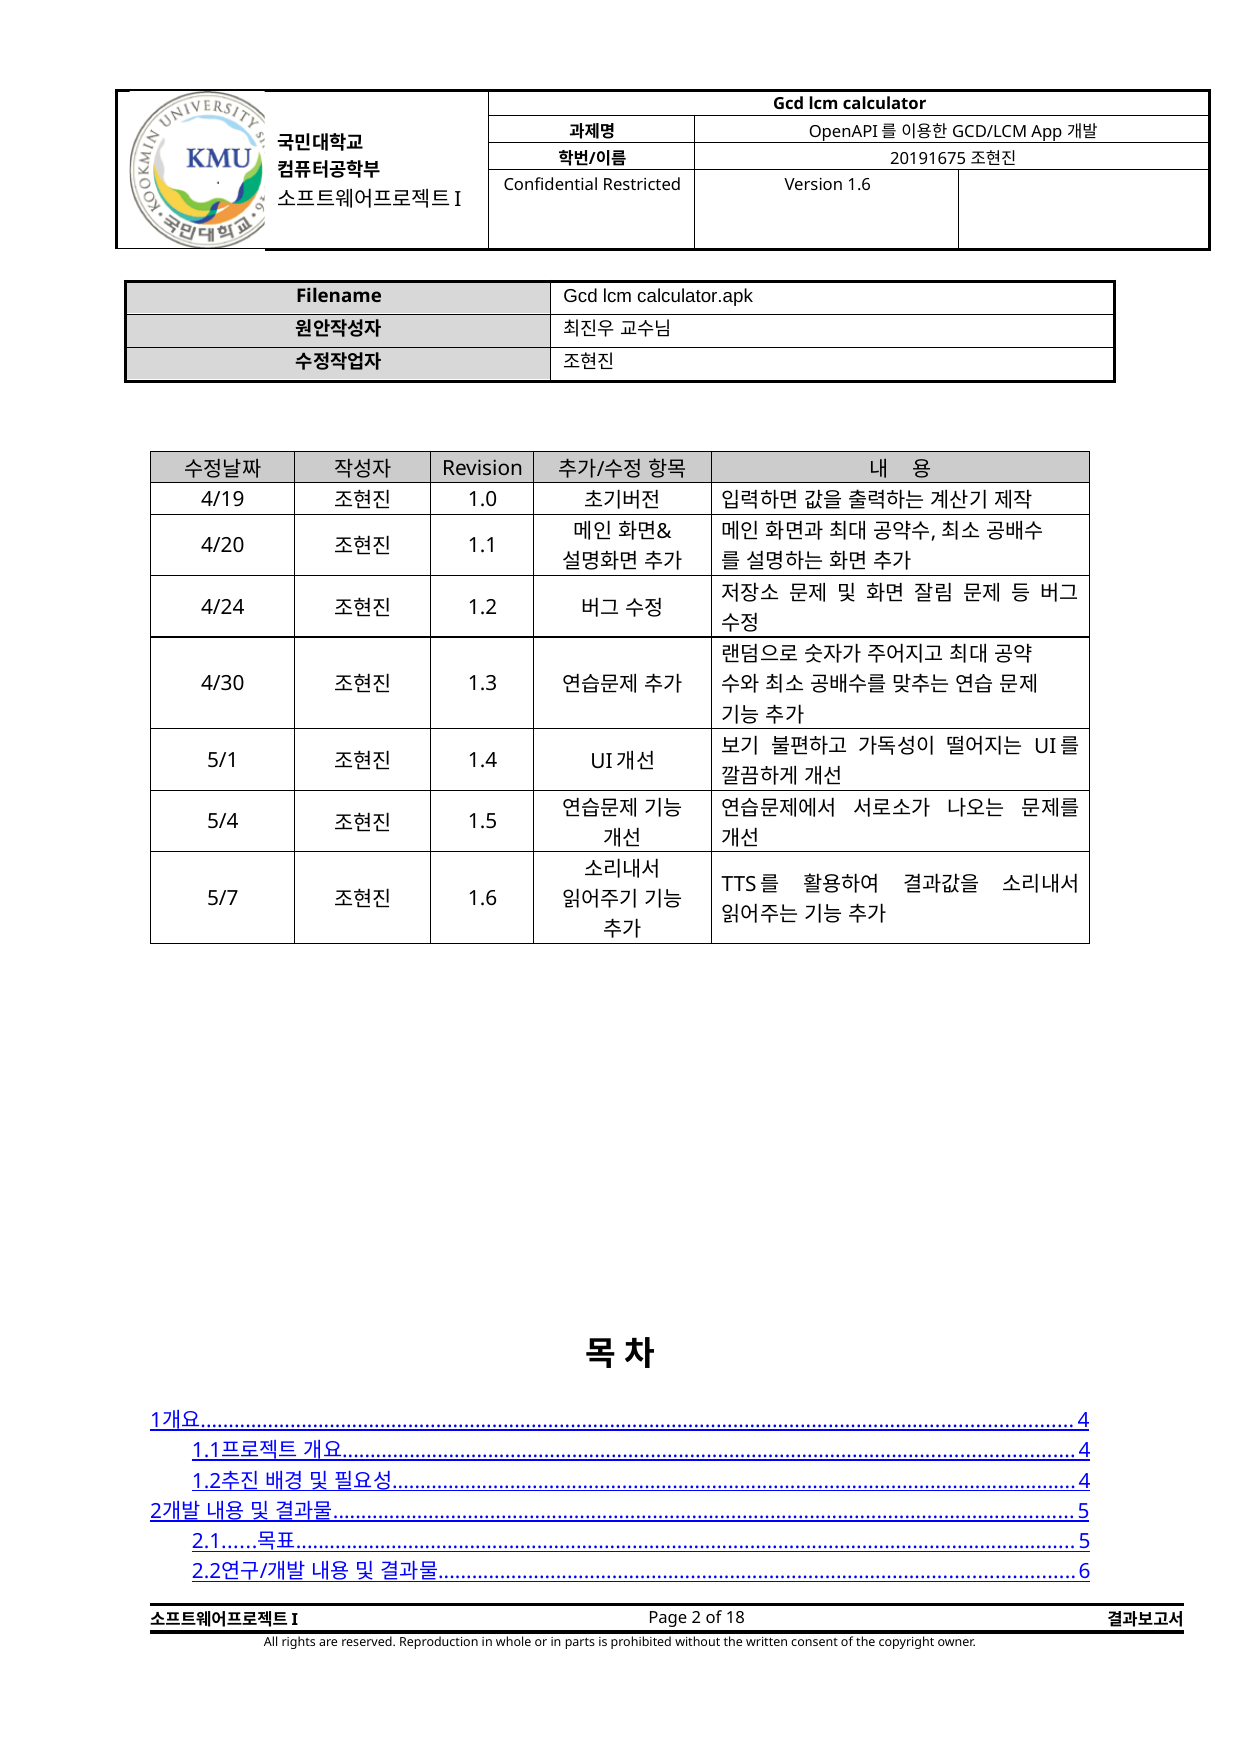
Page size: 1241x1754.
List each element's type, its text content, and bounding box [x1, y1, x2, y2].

table_cell 연습문제 추가 [534, 638, 711, 728]
table_cell 연습문제 기능 개선 [534, 791, 711, 851]
table_cell 조현진 [551, 348, 1113, 379]
table_header Revision [431, 452, 533, 482]
text 1.2 추진 배경 및 필요성 4 [192, 1464, 1090, 1490]
table_cell 조현진 [295, 483, 430, 513]
table_cell 5/7 [151, 852, 294, 943]
table_cell 입력하면 값을 출력하는 계산기 제작 [712, 483, 1089, 513]
table_header 작성자 [295, 452, 430, 482]
table_cell 소리내서 읽어주기 기능 추가 [534, 852, 711, 943]
text 1 개요 4 [150, 1403, 1090, 1433]
table_cell 랜덤으로 숫자가 주어지고 최대 공약 수와 최소 공배수를 맞추는 연습 문제 기능 추가 [712, 638, 1089, 728]
table_cell UI개선 [534, 729, 711, 790]
table_cell 4/20 [151, 515, 294, 575]
table_cell 조현진 [295, 791, 430, 851]
table_cell 저장소 문제 및 화면 잘림 문제 등 버그 수정 [712, 576, 1089, 636]
table_header 내 용 [712, 452, 1089, 482]
table_cell 5/4 [151, 791, 294, 851]
table_cell 메인 화면&설명화면 추가 [534, 515, 711, 575]
table_cell 1.6 [431, 852, 533, 943]
table_cell 연습문제에서 서로소가 나오는 문제를 개선 [712, 791, 1089, 851]
table_cell 1.4 [431, 729, 533, 790]
table_cell 초기버전 [534, 483, 711, 513]
table_cell 조현진 [295, 576, 430, 636]
table_cell 조현진 [295, 515, 430, 575]
table_cell 원안작성자 [127, 315, 550, 347]
table_cell 1.3 [431, 638, 533, 728]
table_cell 5/1 [151, 729, 294, 790]
table_cell 4/19 [151, 483, 294, 513]
table_cell 조현진 [295, 729, 430, 790]
table_header Filename [127, 283, 550, 313]
table_header Gcd lcm calculator.apk [551, 283, 1113, 313]
text 목 차 [150, 1327, 1090, 1375]
text 2 개발 내용 및 결과물 5 [150, 1494, 1090, 1524]
table_cell 조현진 [295, 852, 430, 943]
table_cell 1.0 [431, 483, 533, 513]
table_cell 1.5 [431, 791, 533, 851]
table_cell 조현진 [295, 638, 430, 728]
text 1.1 프로젝트 개요 4 [192, 1433, 1090, 1459]
table_header 수정날짜 [151, 452, 294, 482]
table_cell 1.2 [431, 576, 533, 636]
table_cell 수정작업자 [127, 348, 550, 379]
table_cell 1.1 [431, 515, 533, 575]
text 2.1 목표 5 [192, 1524, 1090, 1551]
table_cell 보기 불편하고 가독성이 떨어지는 UI를 깔끔하게 개선 [712, 729, 1089, 790]
table_cell 4/24 [151, 576, 294, 636]
table_cell 버그 수정 [534, 576, 711, 636]
table_header 추가/수정 항목 [534, 452, 711, 482]
table_cell 메인 화면과 최대 공약수, 최소 공배수 를 설명하는 화면 추가 [712, 515, 1089, 575]
table_cell TTS를 활용하여 결과값을 소리내서 읽어주는 기능 추가 [712, 852, 1089, 943]
table_cell 4/30 [151, 638, 294, 728]
table_cell 최진우 교수님 [551, 315, 1113, 347]
text 2.2 연구/개발 내용 및 결과물 6 [192, 1555, 1090, 1581]
